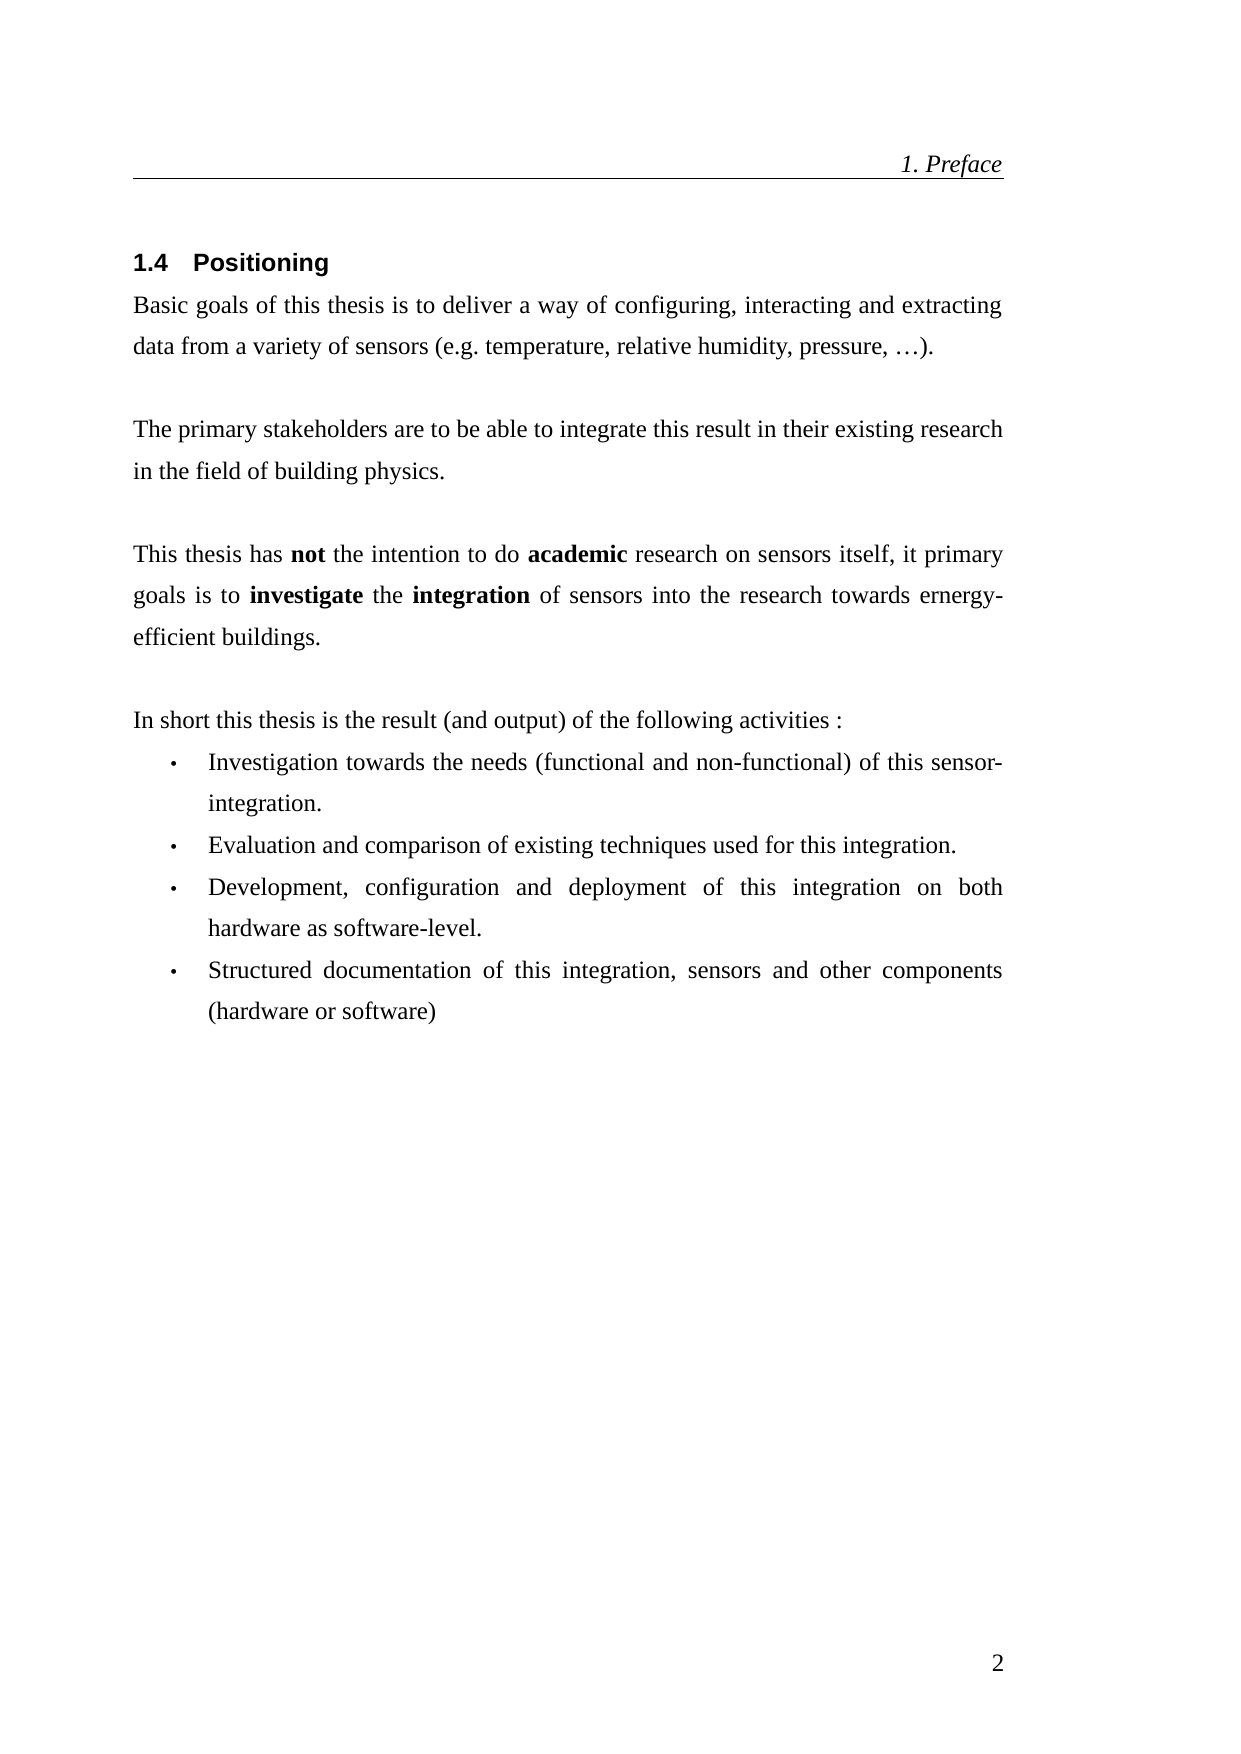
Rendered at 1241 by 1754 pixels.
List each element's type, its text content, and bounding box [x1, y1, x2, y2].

list Investigation towards the needs (functional and non-functional) of this sensor-integration. [170, 748, 1004, 817]
list Structured documentation of this integration, sensors and other components (hardware or software) [170, 956, 1004, 1025]
text This thesis has not the intention to do academic research on sensors itself, it primary goals is to investigate the integration of sensors into the research towards ernergy-efficient buildings. [133, 540, 1004, 651]
list Development, configuration and deployment of this integration on both hardware as software-level. [170, 873, 1004, 942]
text In short this thesis is the result (and output) of the following activities : [133, 706, 1004, 734]
text The primary stakeholders are to be able to integrate this result in their existing research in the field of building physics. [133, 415, 1004, 485]
text Basic goals of this thesis is to deliver a way of configuring, interacting and extracting data from a variety of sensors (e.g. temperature, relative humidity, pressure, …). [133, 291, 1004, 360]
subtitle Positioning [133, 249, 1004, 277]
list Evaluation and comparison of existing techniques used for this integration. [170, 831, 1004, 859]
